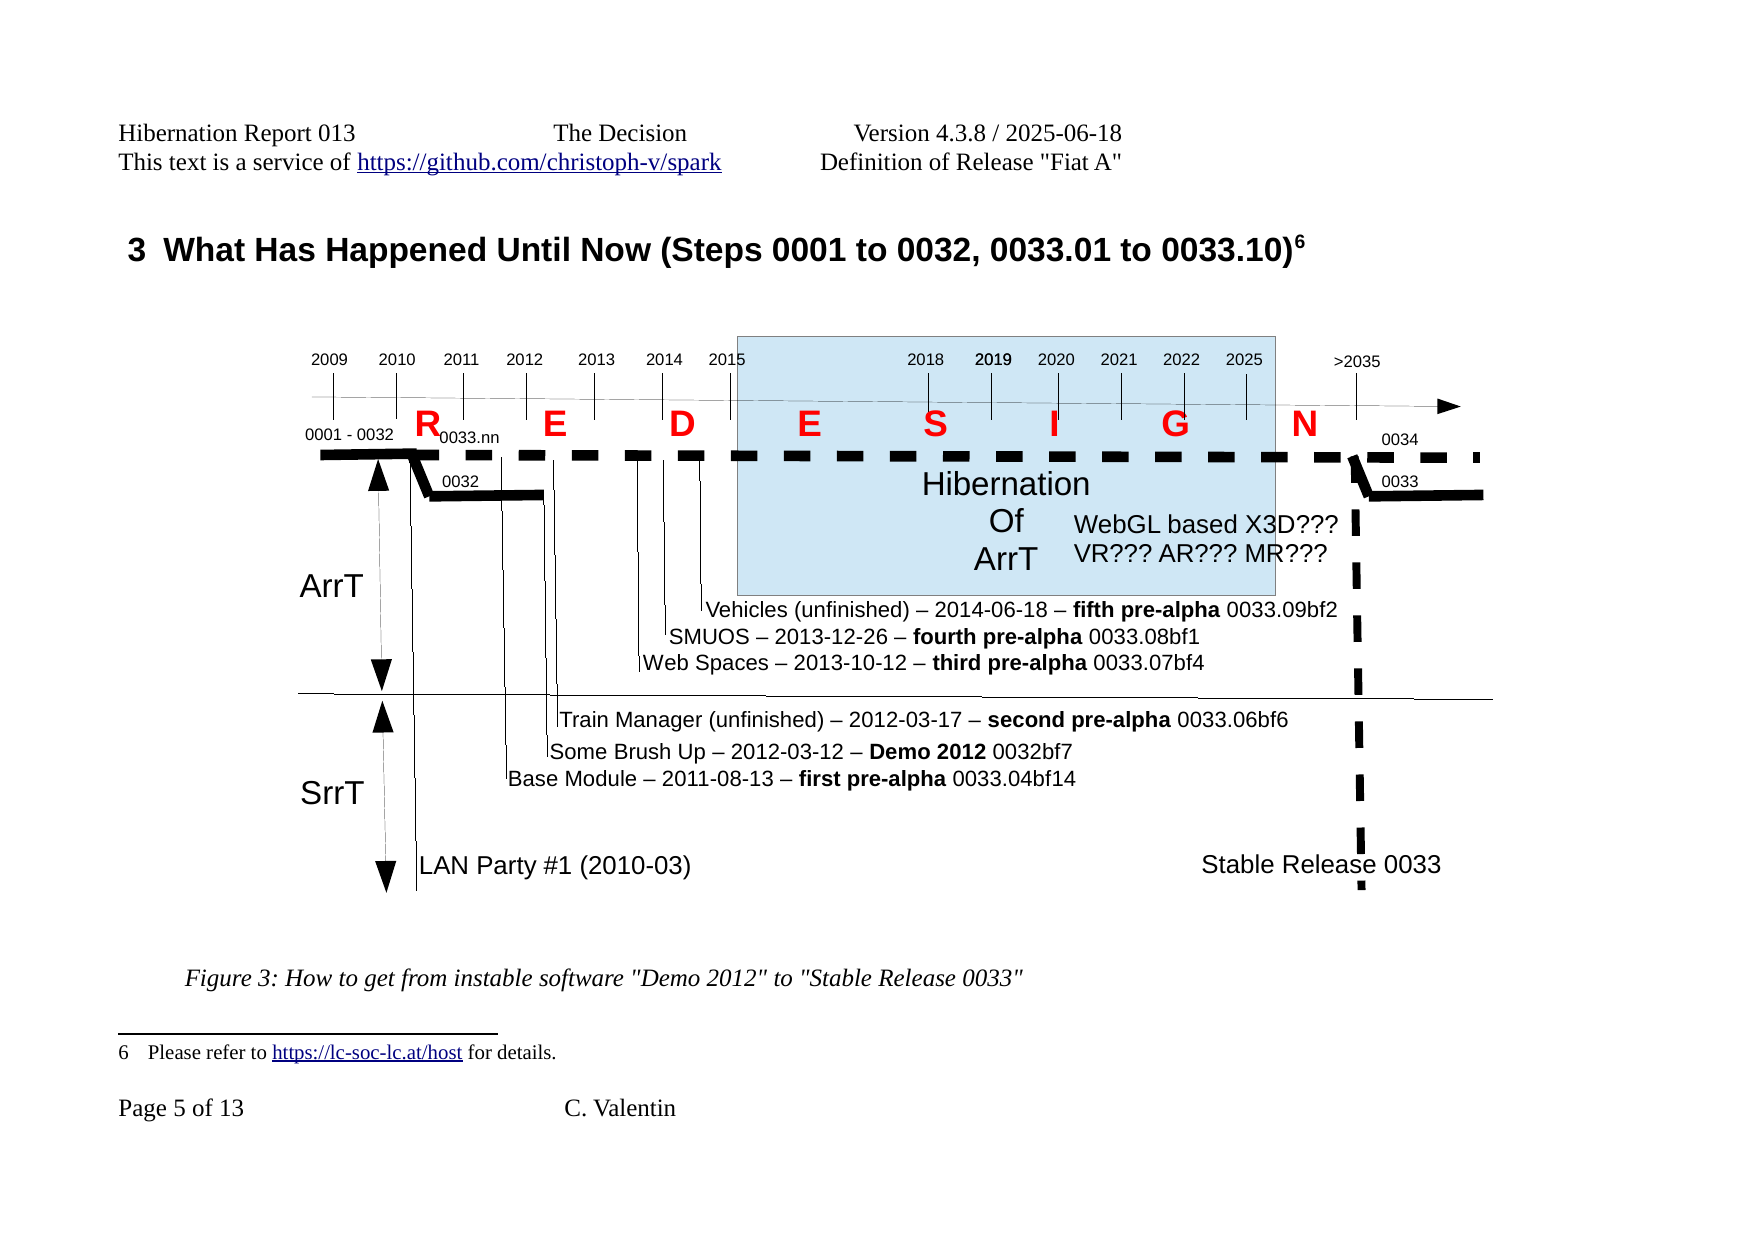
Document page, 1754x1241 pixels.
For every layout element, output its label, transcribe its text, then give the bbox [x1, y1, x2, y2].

text Please refer to https://lc-soc-lc.at/host for details. [118, 1040, 1636, 1064]
text Figure 3: How to get from instable software "Demo 2012" to "Stable Release 0033" [184, 339, 1588, 992]
subtitle What Has Happened Until Now (Steps 0001 to 0032, 0033.01 to 0033.10) [118, 230, 1636, 269]
